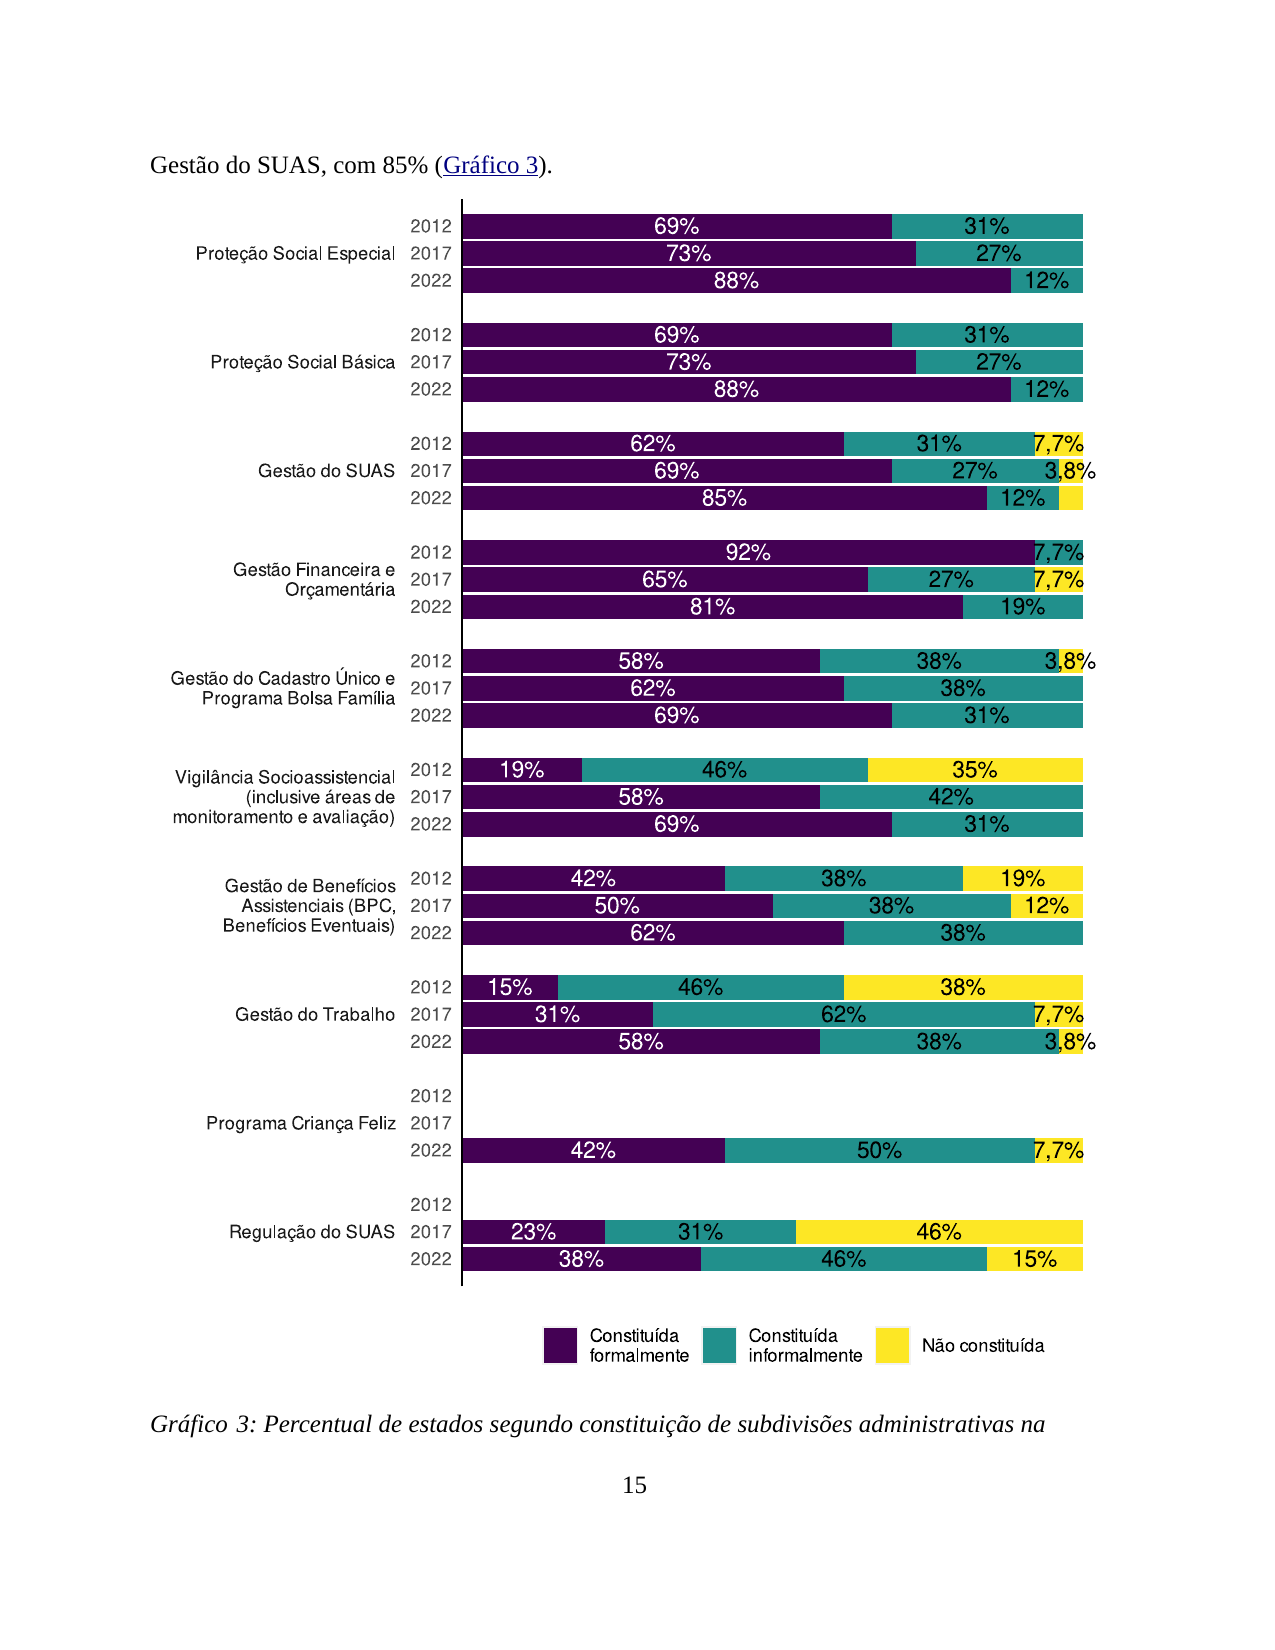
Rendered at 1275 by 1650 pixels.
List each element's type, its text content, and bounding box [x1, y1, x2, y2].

table_header Gráfico 3: Percentual de estados segundo constituição de subdivisões administrativas na [150, 1388, 1125, 1440]
text Gestão do SUAS, com 85% (Gráfico 3). [150, 150, 1125, 179]
